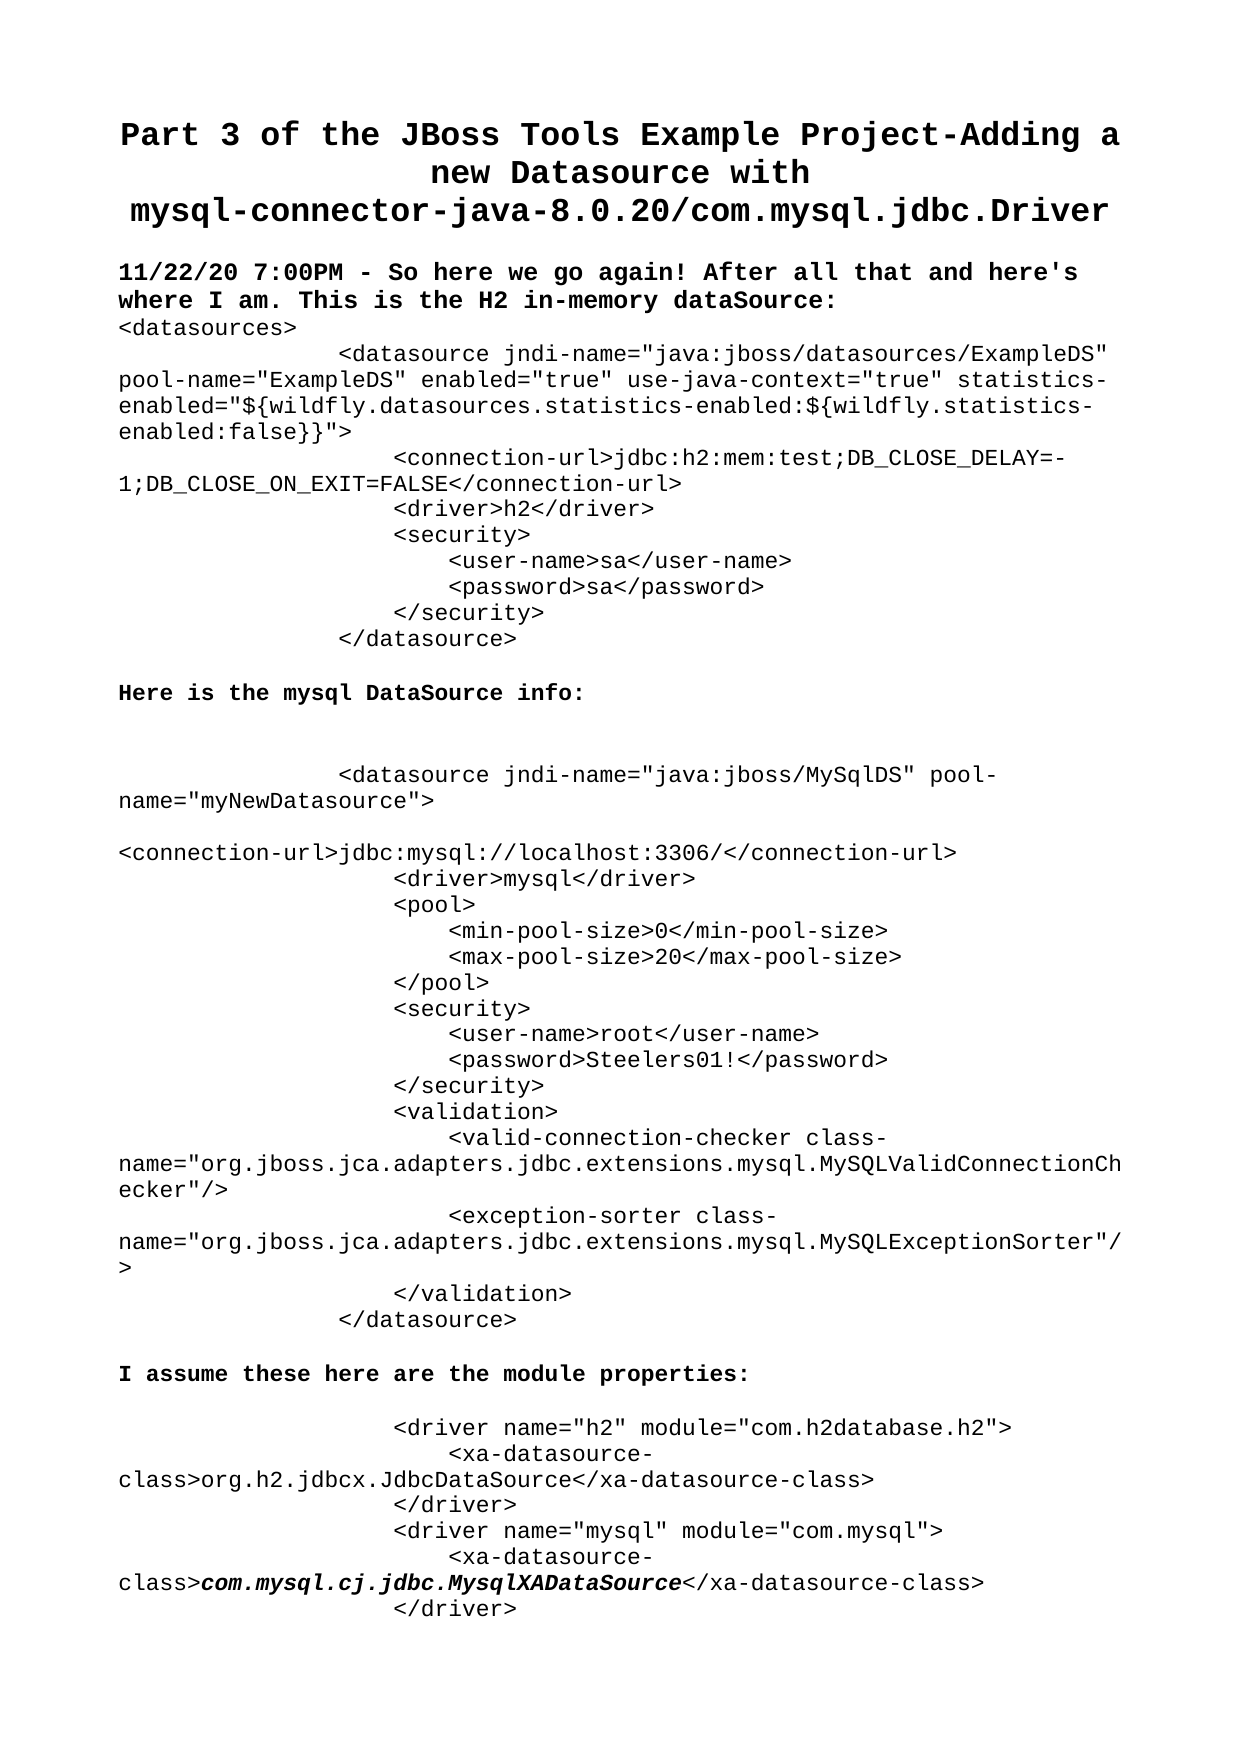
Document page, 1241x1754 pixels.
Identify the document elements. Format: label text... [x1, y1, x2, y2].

text <user-name>root</user-name> [118, 1023, 1122, 1049]
text <datasource jndi-name="java:jboss/datasources/ExampleDS" pool-name="ExampleDS" enabled="true" use-java-context="true" statistics-enabled="${wildfly.datasources.statistics-enabled:${wildfly.statistics-enabled:false}}"> [118, 342, 1122, 446]
text <driver name="mysql" module="com.mysql"> [118, 1520, 1122, 1546]
text <password>sa</password> [118, 576, 1122, 602]
text </pool> [118, 971, 1122, 997]
text <datasources> [118, 316, 1122, 342]
text Part 3 of the JBoss Tools Example Project-Adding a new Datasource with mysql-connector-java-8.0.20/com.mysql.jdbc.Driver [118, 118, 1122, 232]
text </driver> [118, 1494, 1122, 1520]
text <validation> [118, 1101, 1122, 1127]
text <pool> [118, 893, 1122, 919]
text <password>Steelers01!</password> [118, 1049, 1122, 1075]
text </datasource> [118, 1308, 1122, 1334]
text <connection-url>jdbc:mysql://localhost:3306/</connection-url> [118, 815, 1122, 867]
text <driver>mysql</driver> [118, 867, 1122, 893]
text <max-pool-size>20</max-pool-size> [118, 945, 1122, 971]
text <xa-datasource-class>com.mysql.cj.jdbc.MysqlXADataSource</xa-datasource-class> [118, 1546, 1122, 1598]
text </validation> [118, 1282, 1122, 1308]
text <datasource jndi-name="java:jboss/MySqlDS" pool-name="myNewDatasource"> [118, 763, 1122, 815]
text <valid-connection-checker class-name="org.jboss.jca.adapters.jdbc.extensions.mysql.MySQLValidConnectionChecker"/> [118, 1127, 1122, 1204]
text <connection-url>jdbc:h2:mem:test;DB_CLOSE_DELAY=-1;DB_CLOSE_ON_EXIT=FALSE</connection-url> [118, 446, 1122, 498]
text <driver>h2</driver> [118, 498, 1122, 524]
text </security> [118, 602, 1122, 627]
text I assume these here are the module properties: [118, 1362, 1122, 1388]
text <exception-sorter class-name="org.jboss.jca.adapters.jdbc.extensions.mysql.MySQLExceptionSorter"/> [118, 1204, 1122, 1282]
text </driver> [118, 1598, 1122, 1623]
text <security> [118, 997, 1122, 1023]
text <driver name="h2" module="com.h2database.h2"> [118, 1416, 1122, 1442]
text </security> [118, 1075, 1122, 1101]
text 11/22/20 7:00PM - So here we go again! After all that and here's where I am. This is the H2 in-memory dataSource: [118, 259, 1122, 316]
text <user-name>sa</user-name> [118, 550, 1122, 576]
text <xa-datasource-class>org.h2.jdbcx.JdbcDataSource</xa-datasource-class> [118, 1442, 1122, 1494]
text <security> [118, 524, 1122, 550]
text Here is the mysql DataSource info: [118, 681, 1122, 707]
text <min-pool-size>0</min-pool-size> [118, 919, 1122, 945]
text </datasource> [118, 627, 1122, 653]
